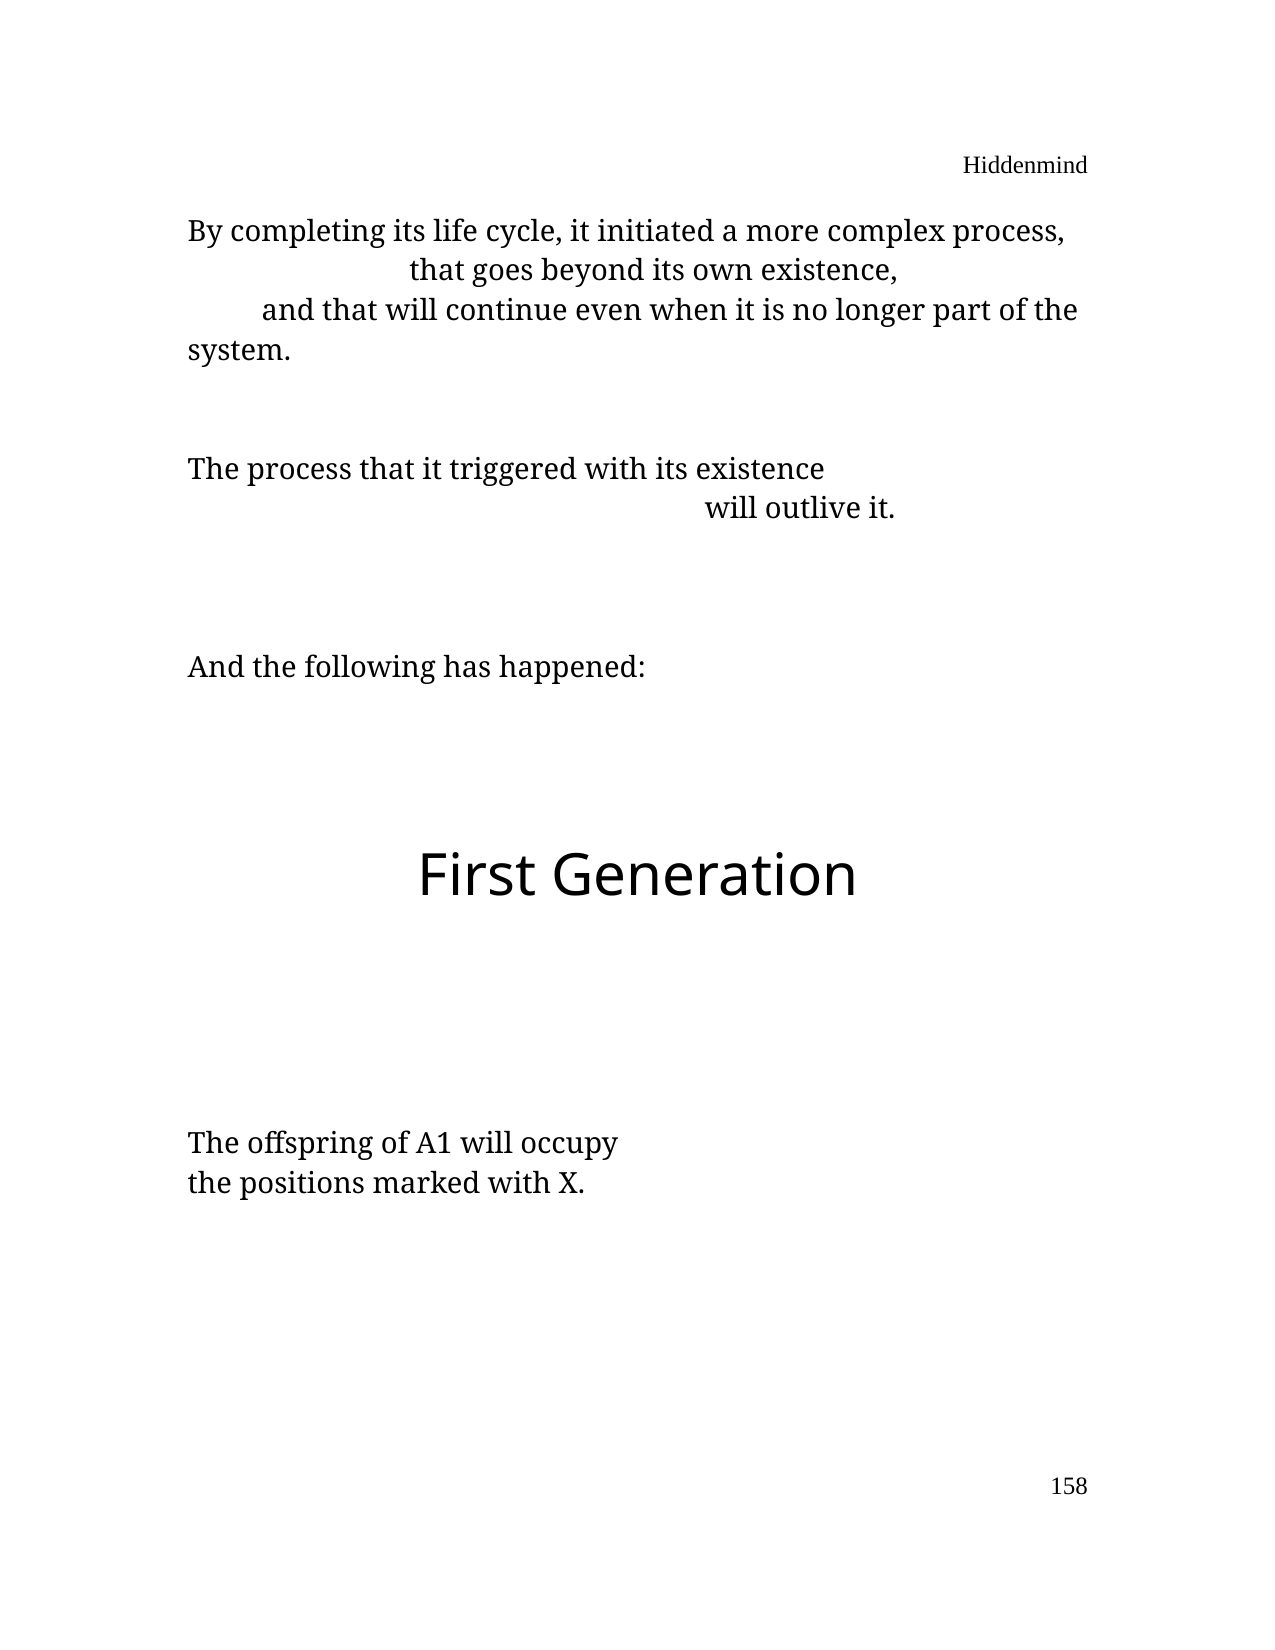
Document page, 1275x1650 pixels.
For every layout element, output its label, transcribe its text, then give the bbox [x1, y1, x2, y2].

text The process that it triggered with its existence [187, 448, 1087, 488]
text And the following has happened: [187, 647, 1087, 686]
text By completing its life cycle, it initiated a more complex process, [187, 210, 1087, 250]
text will outlive it. [187, 488, 1087, 527]
text that goes beyond its own existence, [187, 250, 1087, 289]
text and that will continue even when it is no longer part of the system. [187, 289, 1087, 369]
text The offspring of A1 will occupy the positions marked with X. [187, 1123, 622, 1202]
